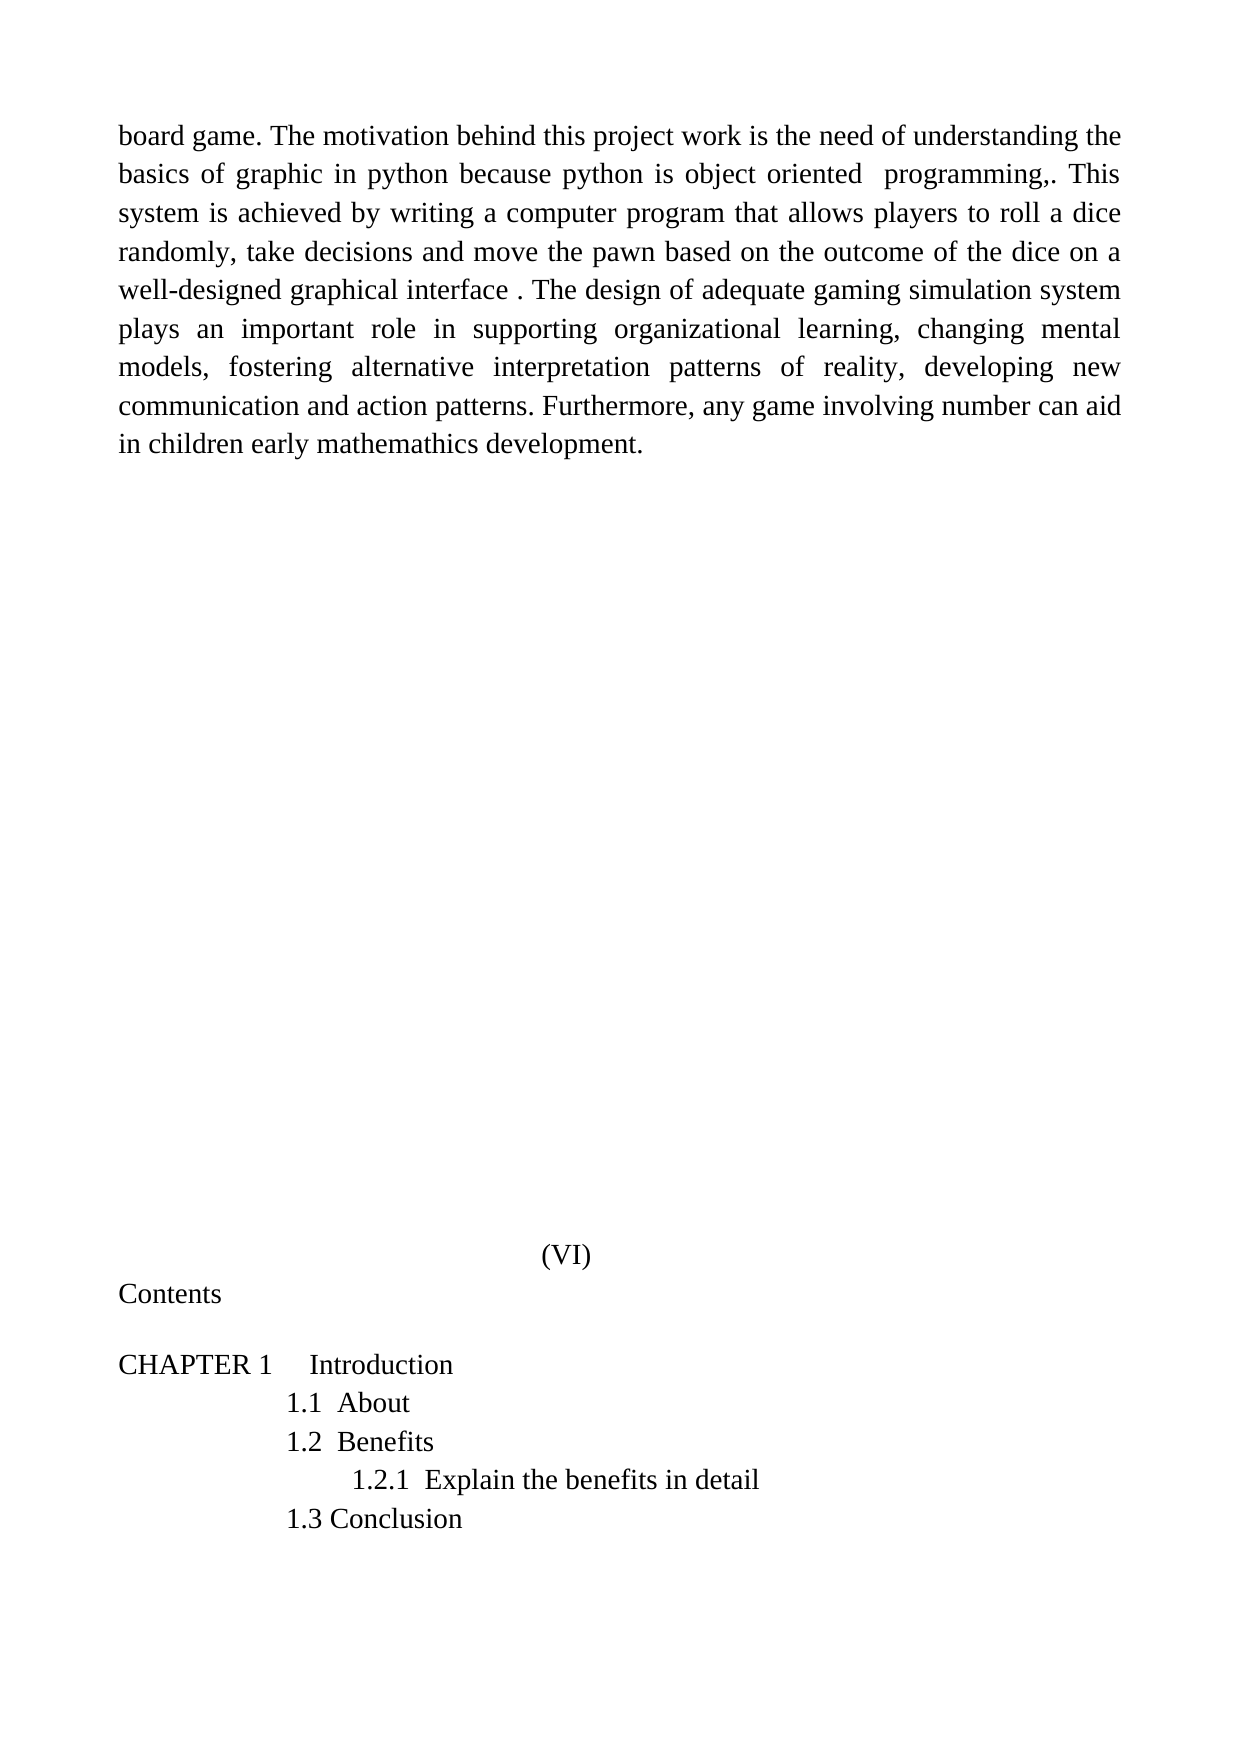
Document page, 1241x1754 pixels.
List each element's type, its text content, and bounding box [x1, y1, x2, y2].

text board game. The motivation behind this project work is the need of understanding the basics of graphic in python because python is object oriented programming,. This system is achieved by writing a computer program that allows players to roll a dice randomly, take decisions and move the pawn based on the outcome of the dice on a well-designed graphical interface . The design of adequate gaming simulation system plays an important role in supporting organizational learning, changing mental models, fostering alternative interpretation patterns of reality, developing new communication and action patterns. Furthermore, any game involving number can aid in children early mathemathics development. [118, 118, 1122, 460]
text Contents [118, 1276, 1122, 1309]
text 1.1 About [118, 1385, 1122, 1419]
text CHAPTER 1 Introduction [118, 1347, 1122, 1380]
text (VI) [118, 1237, 1122, 1271]
text 1.2 Benefits [118, 1424, 1122, 1457]
text 1.3 Conclusion [118, 1501, 1122, 1534]
text 1.2.1 Explain the benefits in detail [118, 1462, 1122, 1496]
